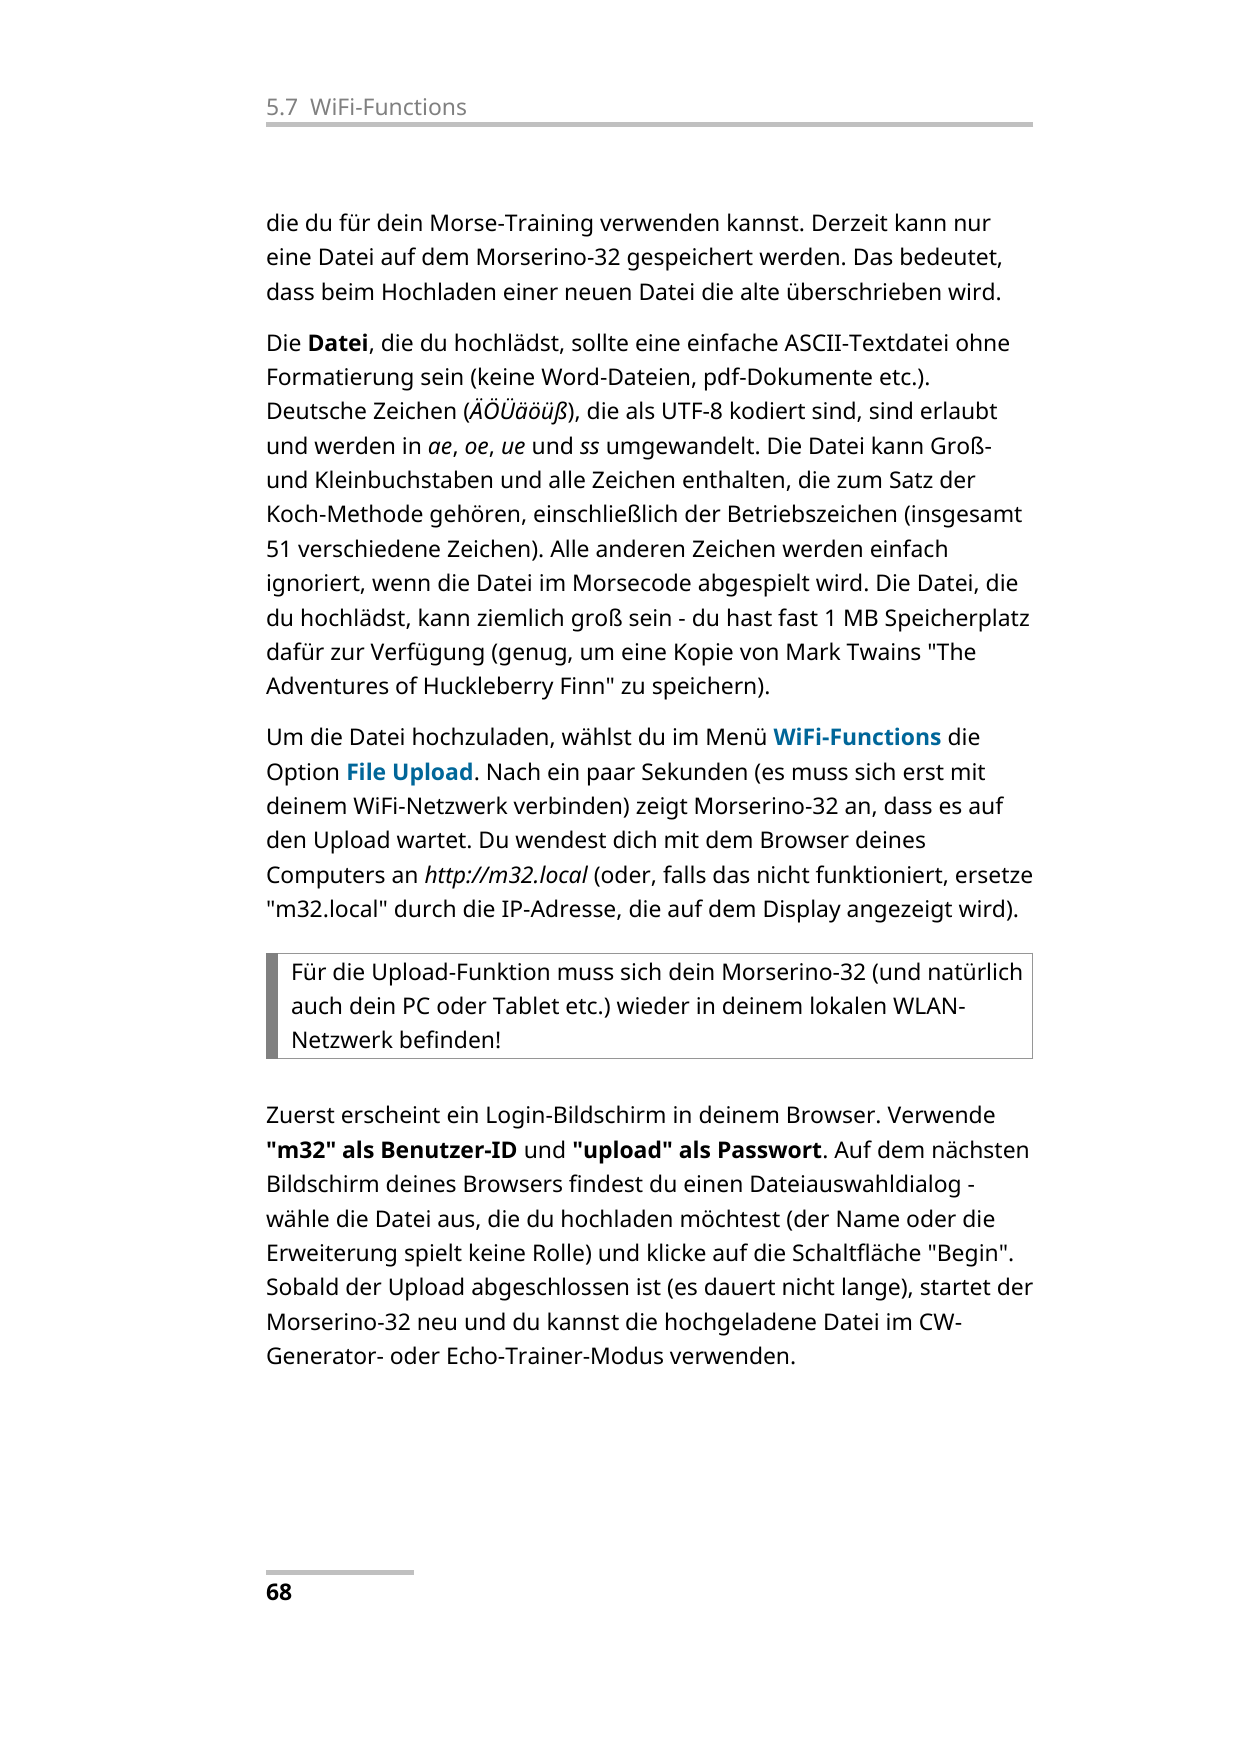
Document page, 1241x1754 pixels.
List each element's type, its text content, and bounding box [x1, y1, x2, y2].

text Um die Datei hochzuladen, wählst du im Menü WiFi-Functions die Option File Upload. Nach ein paar Sekunden (es muss sich erst mit deinem WiFi-Netzwerk verbinden) zeigt Morserino-32 an, dass es auf den Upload wartet. Du wendest dich mit dem Browser deines Computers an http://m32.local (oder, falls das nicht funktioniert, ersetze "m32.local" durch die IP-Adresse, die auf dem Display angezeigt wird). [266, 721, 1033, 924]
text die du für dein Morse-Training verwenden kannst. Derzeit kann nur eine Datei auf dem Morserino-32 gespeichert werden. Das bedeutet, dass beim Hochladen einer neuen Datei die alte überschrieben wird. [266, 207, 1033, 307]
text Für die Upload-Funktion muss sich dein Morserino-32 (und natürlich auch dein PC oder Tablet etc.) wieder in deinem lokalen WLAN-Netzwerk befinden! [278, 954, 1032, 1058]
text Zuerst erscheint ein Login-Bildschirm in deinem Browser. Verwende "m32" als Benutzer-ID und "upload" als Passwort. Auf dem nächsten Bildschirm deines Browsers findest du einen Dateiauswahldialog - wähle die Datei aus, die du hochladen möchtest (der Name oder die Erweiterung spielt keine Rolle) und klicke auf die Schaltfläche "Begin". Sobald der Upload abgeschlossen ist (es dauert nicht lange), startet der Morserino-32 neu und du kannst die hochgeladene Datei im CW-Generator- oder Echo-Trainer-Modus verwenden. [266, 1099, 1033, 1371]
text Die Datei, die du hochlädst, sollte eine einfache ASCII-Textdatei ohne Formatierung sein (keine Word-Dateien, pdf-Dokumente etc.). Deutsche Zeichen (ÄÖÜäöüß), die als UTF-8 kodiert sind, sind erlaubt und werden in ae, oe, ue und ss umgewandelt. Die Datei kann Groß- und Kleinbuchstaben und alle Zeichen enthalten, die zum Satz der Koch-Methode gehören, einschließlich der Betriebszeichen (insgesamt 51 verschiedene Zeichen). Alle anderen Zeichen werden einfach ignoriert, wenn die Datei im Morsecode abgespielt wird. Die Datei, die du hochlädst, kann ziemlich groß sein - du hast fast 1 MB Speicherplatz dafür zur Verfügung (genug, um eine Kopie von Mark Twains "The Adventures of Huckleberry Finn" zu speichern). [266, 327, 1033, 702]
